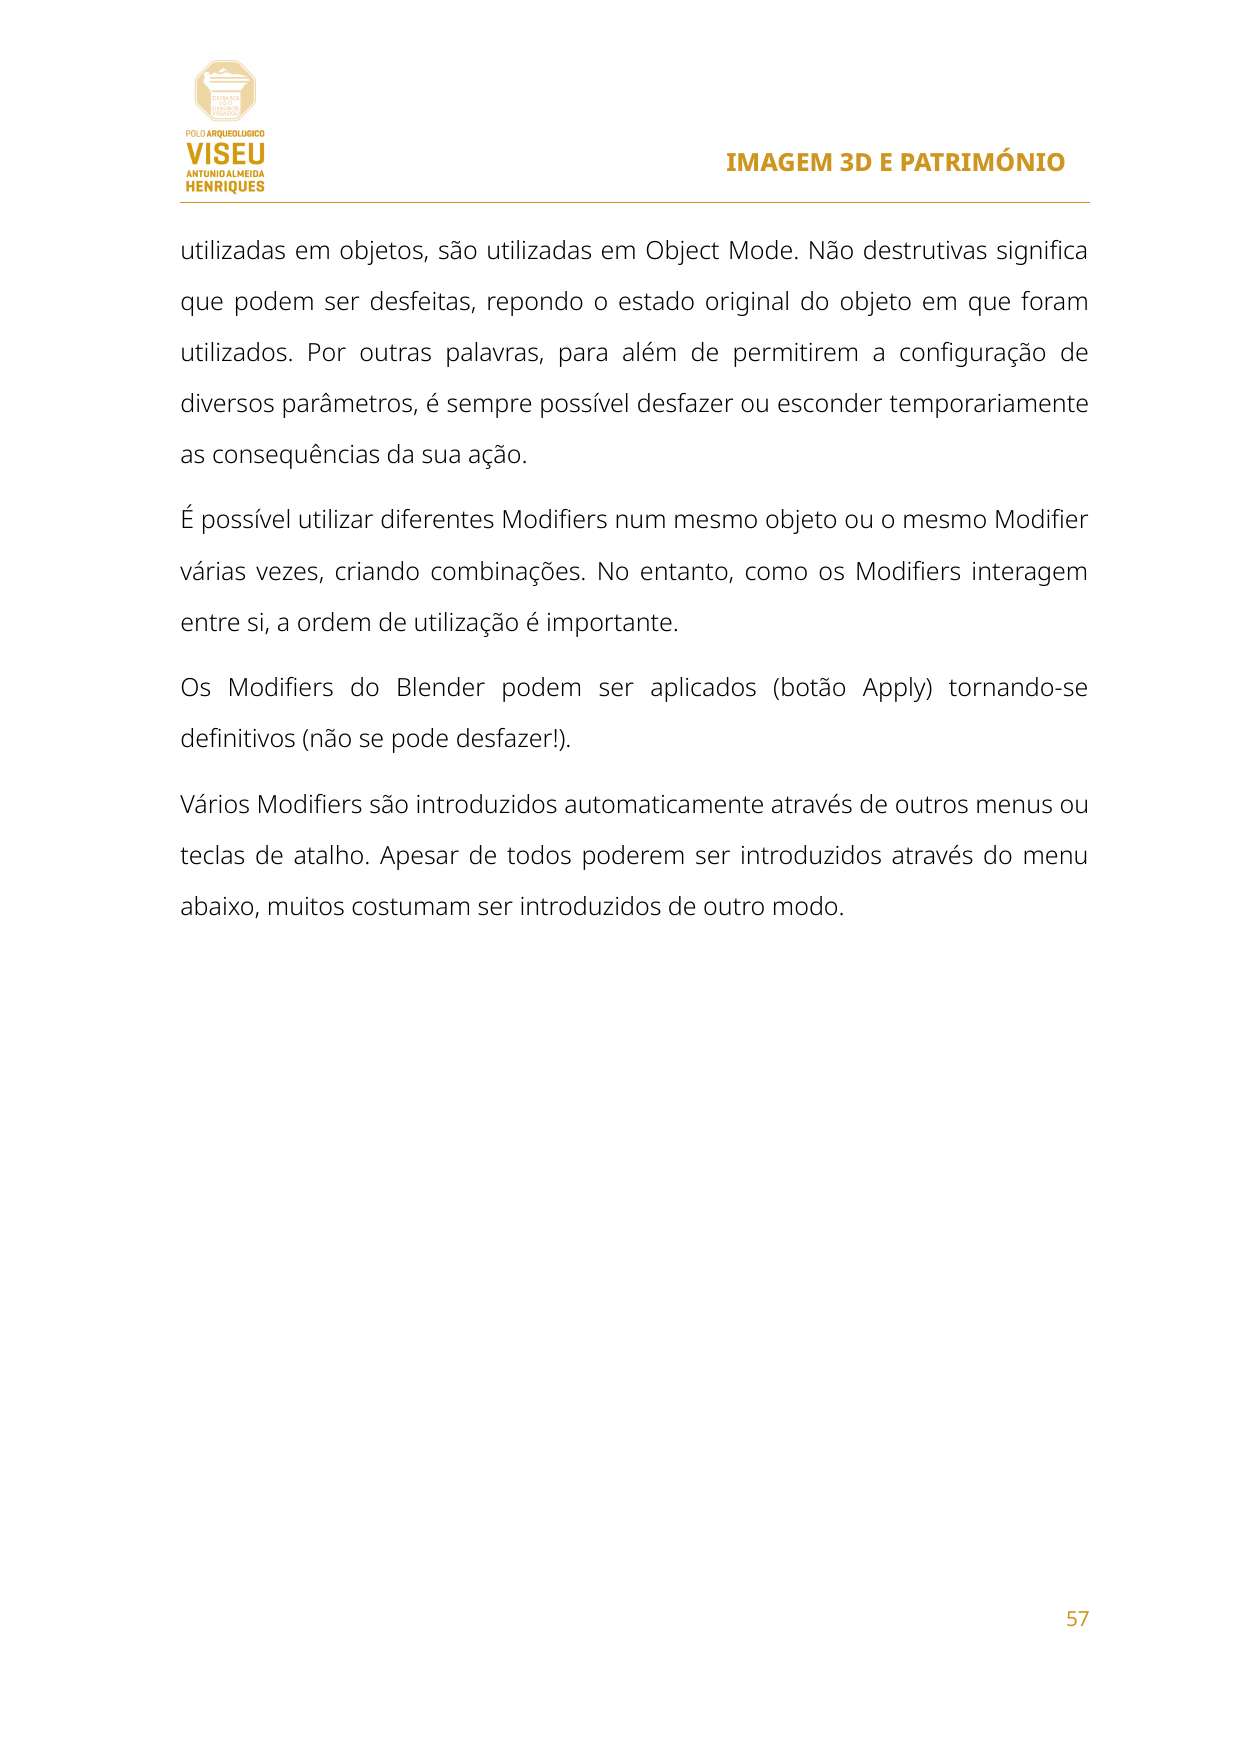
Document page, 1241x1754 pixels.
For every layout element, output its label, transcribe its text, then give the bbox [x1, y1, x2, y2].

text Vários Modifiers são introduzidos automaticamente através de outros menus ou teclas de atalho. Apesar de todos poderem ser introduzidos através do menu abaixo, muitos costumam ser introduzidos de outro modo. [180, 787, 1090, 923]
text Os Modifiers do Blender podem ser aplicados (botão Apply) tornando-se definitivos (não se pode desfazer!). [180, 670, 1090, 755]
text É possível utilizar diferentes Modifiers num mesmo objeto ou o mesmo Modifier várias vezes, criando combinações. No entanto, como os Modifiers interagem entre si, a ordem de utilização é importante. [180, 502, 1090, 638]
picture [183, 52, 299, 201]
text utilizadas em objetos, são utilizadas em Object Mode. Não destrutivas significa que podem ser desfeitas, repondo o estado original do objeto em que foram utilizados. Por outras palavras, para além de permitirem a configuração de diversos parâmetros, é sempre possível desfazer ou esconder temporariamente as consequências da sua ação. [180, 232, 1090, 471]
